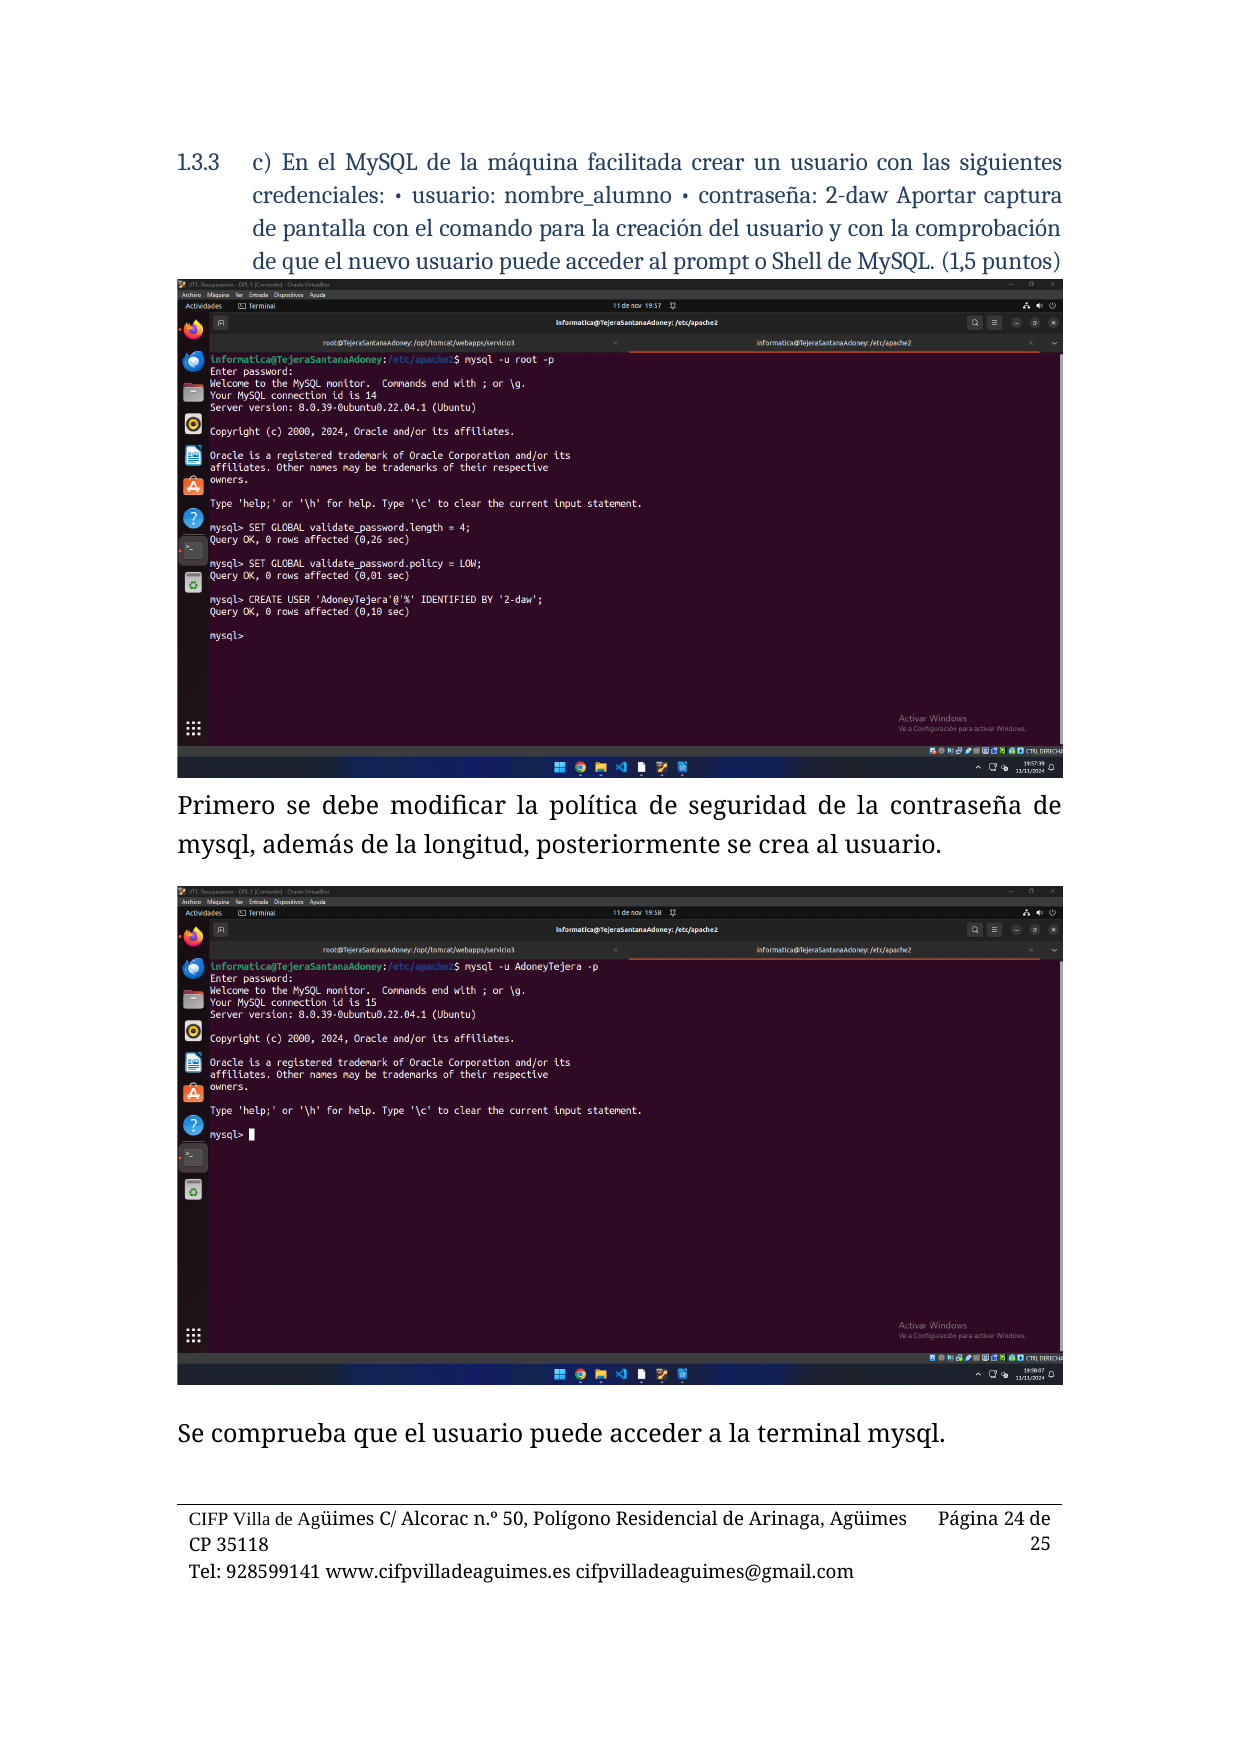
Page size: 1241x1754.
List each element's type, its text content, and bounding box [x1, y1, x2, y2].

text Primero se debe modificar la política de seguridad de la contraseña de mysql, además de la longitud, posteriormente se crea al usuario. [177, 778, 1063, 861]
picture [177, 279, 1063, 778]
picture [177, 886, 1063, 1385]
subtitle c) En el MySQL de la máquina facilitada crear un usuario con las siguientes credenciales: • usuario: nombre_alumno • contraseña: 2-daw Aportar captura de pantalla con el comando para la creación del usuario y con la comprobación de que el nuevo usuario puede acceder al prompt o Shell de MySQL. (1,5 puntos) [177, 148, 1063, 275]
text Se comprueba que el usuario puede acceder a la terminal mysql. [177, 1385, 1063, 1450]
